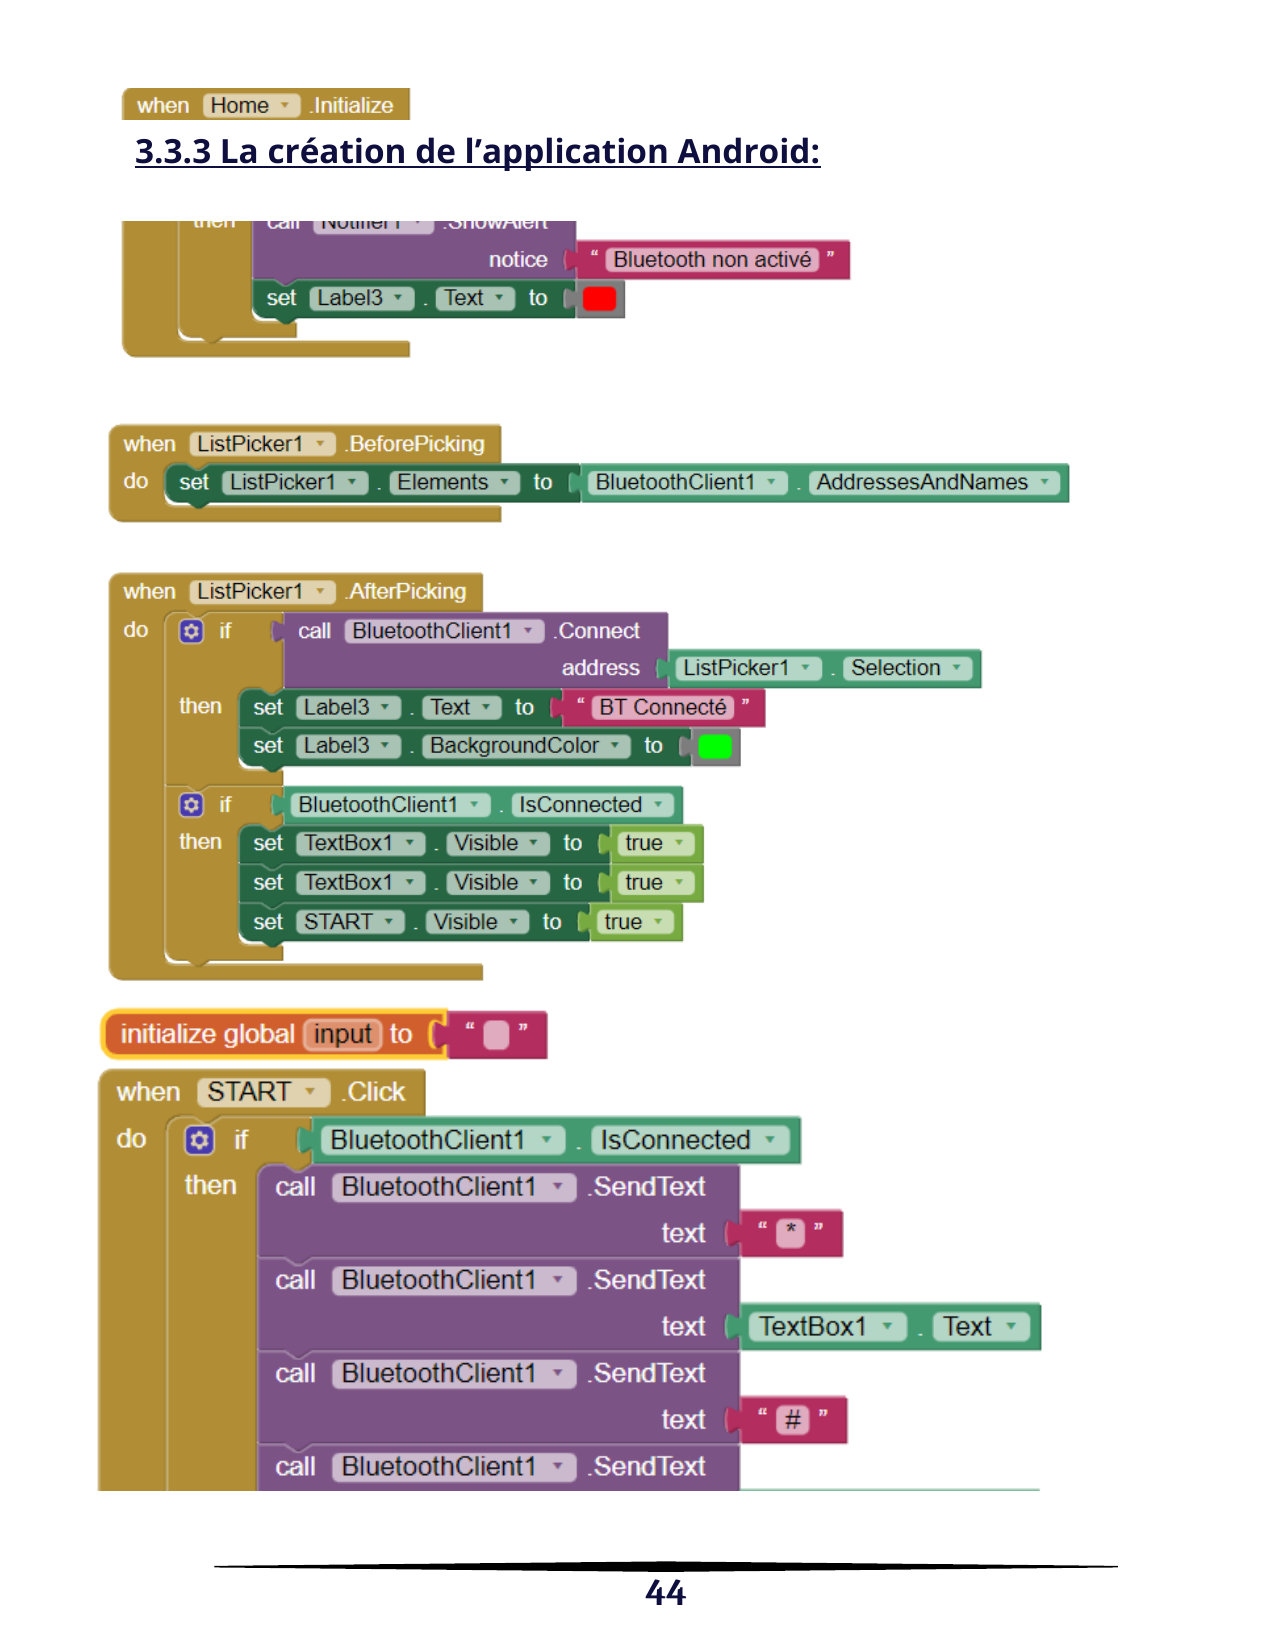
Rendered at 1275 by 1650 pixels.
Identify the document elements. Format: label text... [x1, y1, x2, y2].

text 3.3.3 La création de l’application Android: [135, 127, 1113, 173]
